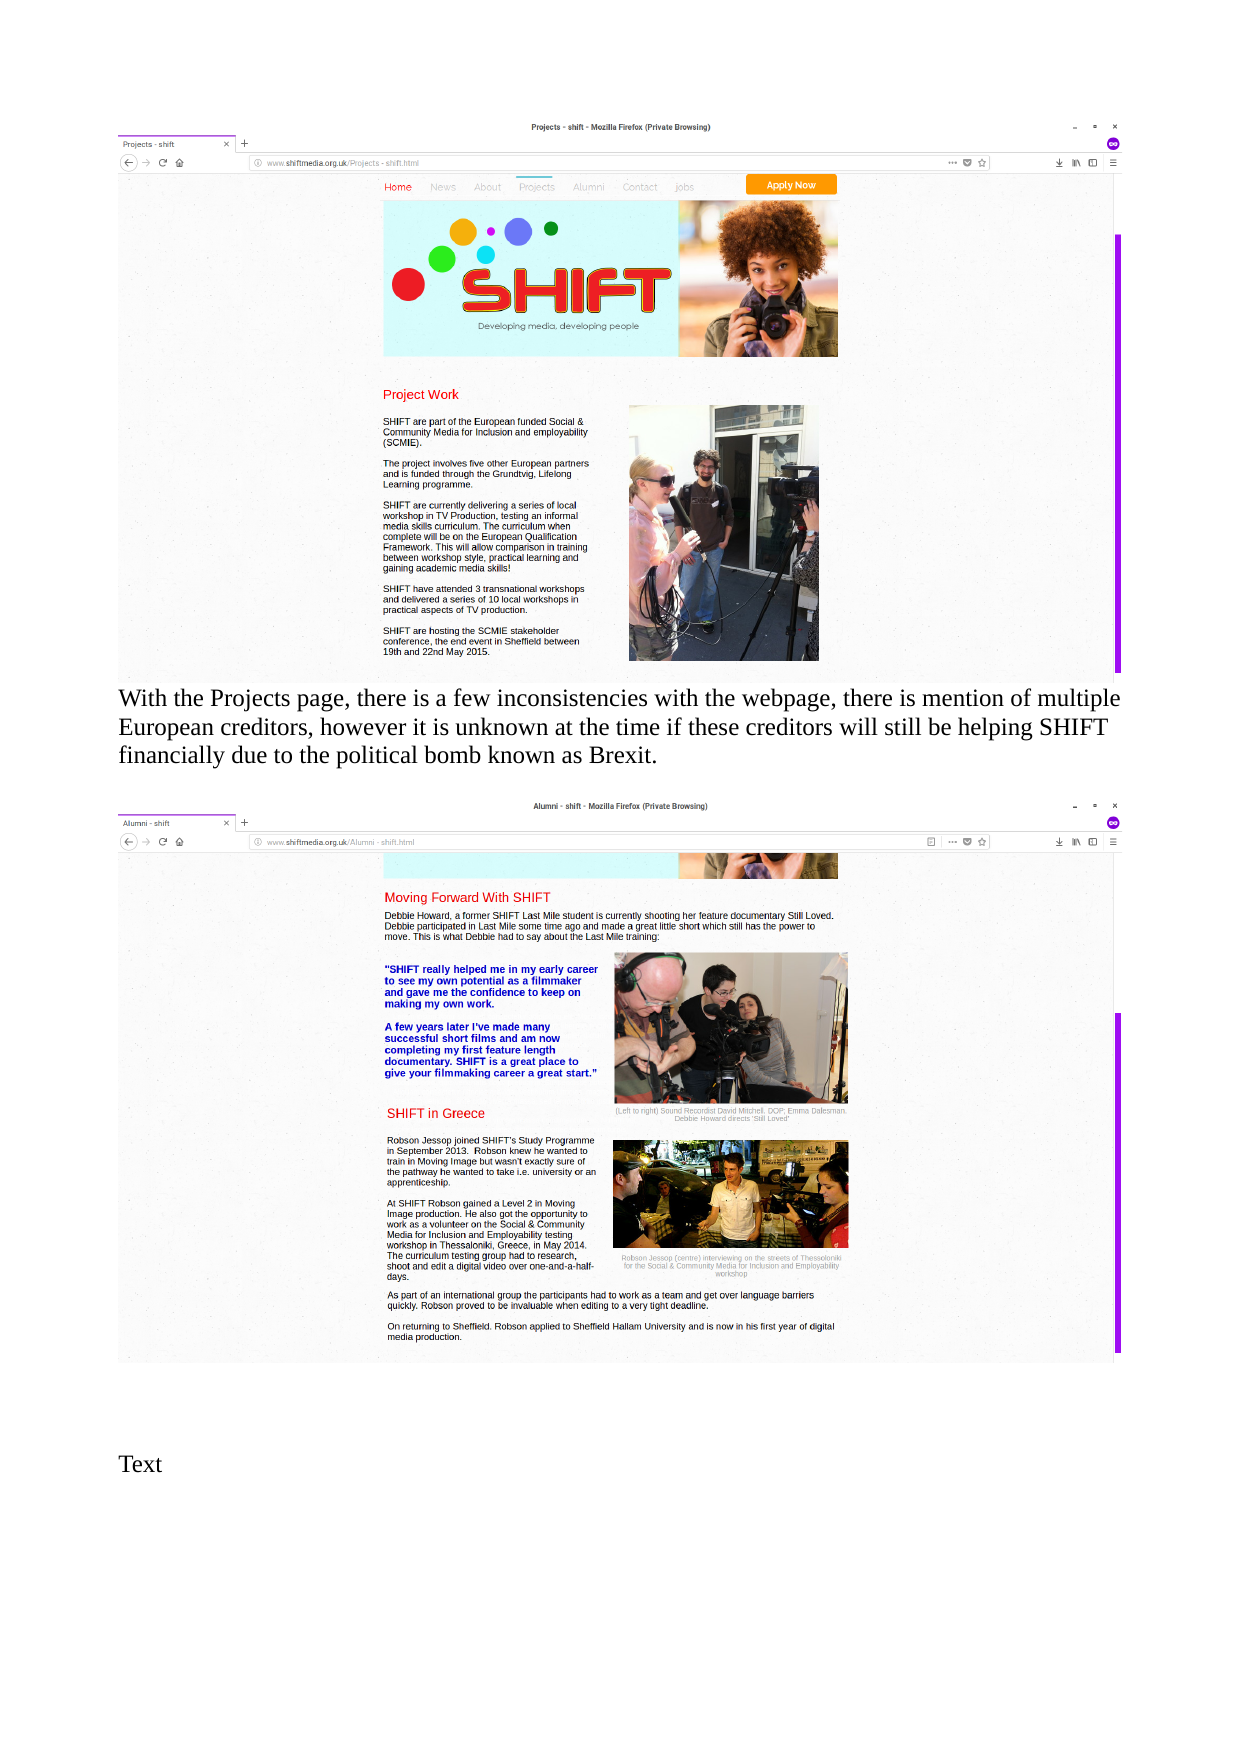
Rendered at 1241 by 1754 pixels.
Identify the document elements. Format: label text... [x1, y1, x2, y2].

text Text [118, 1449, 1122, 1477]
picture [118, 797, 1123, 1363]
picture [118, 118, 1123, 683]
text With the Projects page, there is a few inconsistencies with the webpage, there is mention of multiple European creditors, however it is unknown at the time if these creditors will still be helping SHIFT financially due to the political bomb known as Brexit. [118, 683, 1122, 769]
